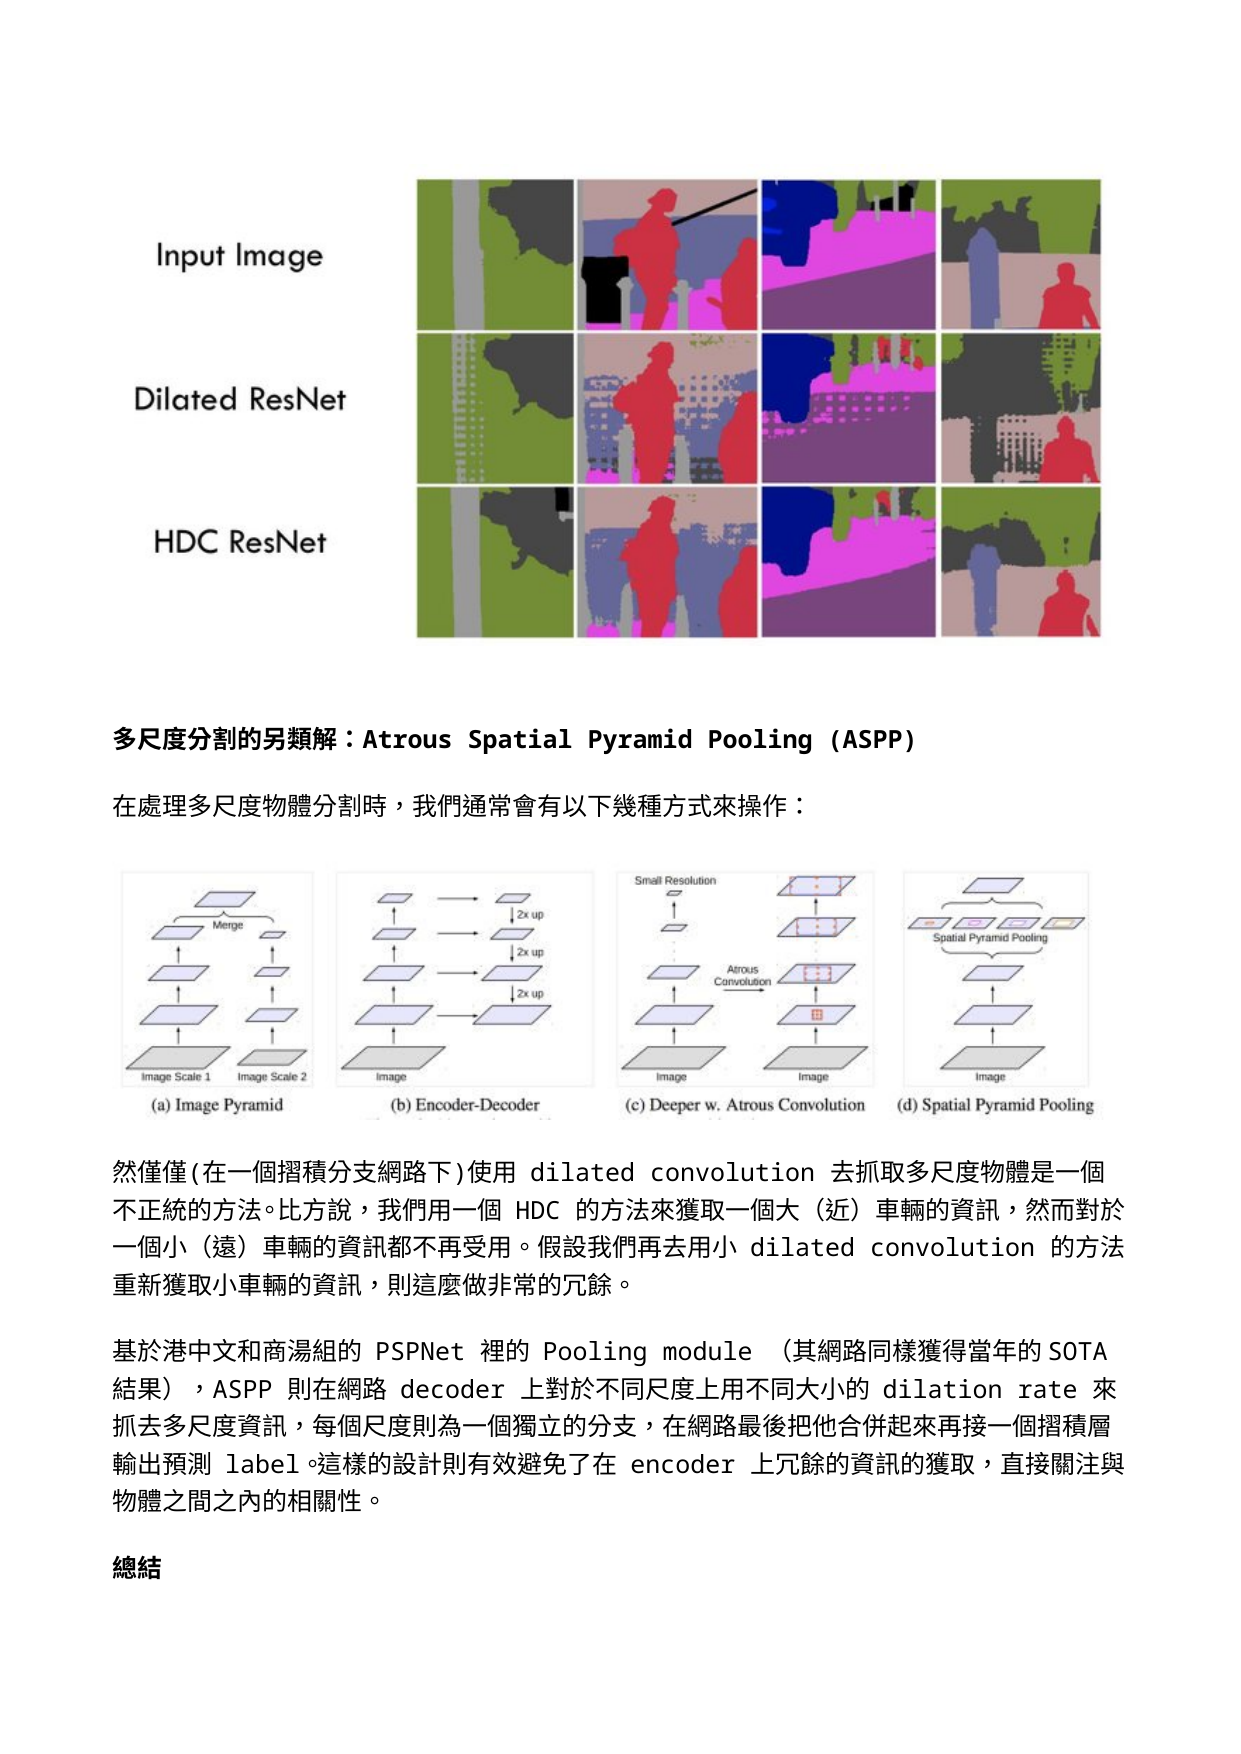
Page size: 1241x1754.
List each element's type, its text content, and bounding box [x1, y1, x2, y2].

text 總結 [112, 1548, 1125, 1585]
picture [112, 852, 1125, 1120]
text 然僅僅(在一個摺積分支網路下)使用 dilated convolution 去抓取多尺度物體是一個不正統的方法。比方說，我們用一個 HDC 的方法來獲取一個大（近）車輛的資訊，然而對於一個小（遠）車輛的資訊都不再受用。假設我們再去用小 dilated convolution 的方法重新獲取小車輛的資訊，則這麼做非常的冗餘。 [112, 1120, 1125, 1302]
text 多尺度分割的另類解：Atrous Spatial Pyramid Pooling (ASPP) [112, 719, 1125, 756]
picture [112, 164, 1125, 646]
text 在處理多尺度物體分割時，我們通常會有以下幾種方式來操作： [112, 785, 1125, 823]
text 基於港中文和商湯組的 PSPNet 裡的 Pooling module （其網路同樣獲得當年的SOTA結果），ASPP 則在網路 decoder 上對於不同尺度上用不同大小的 dilation rate 來抓去多尺度資訊，每個尺度則為一個獨立的分支，在網路最後把他合併起來再接一個摺積層輸出預測 label。這樣的設計則有效避免了在 encoder 上冗餘的資訊的獲取，直接關注與物體之間之內的相關性。 [112, 1331, 1125, 1519]
